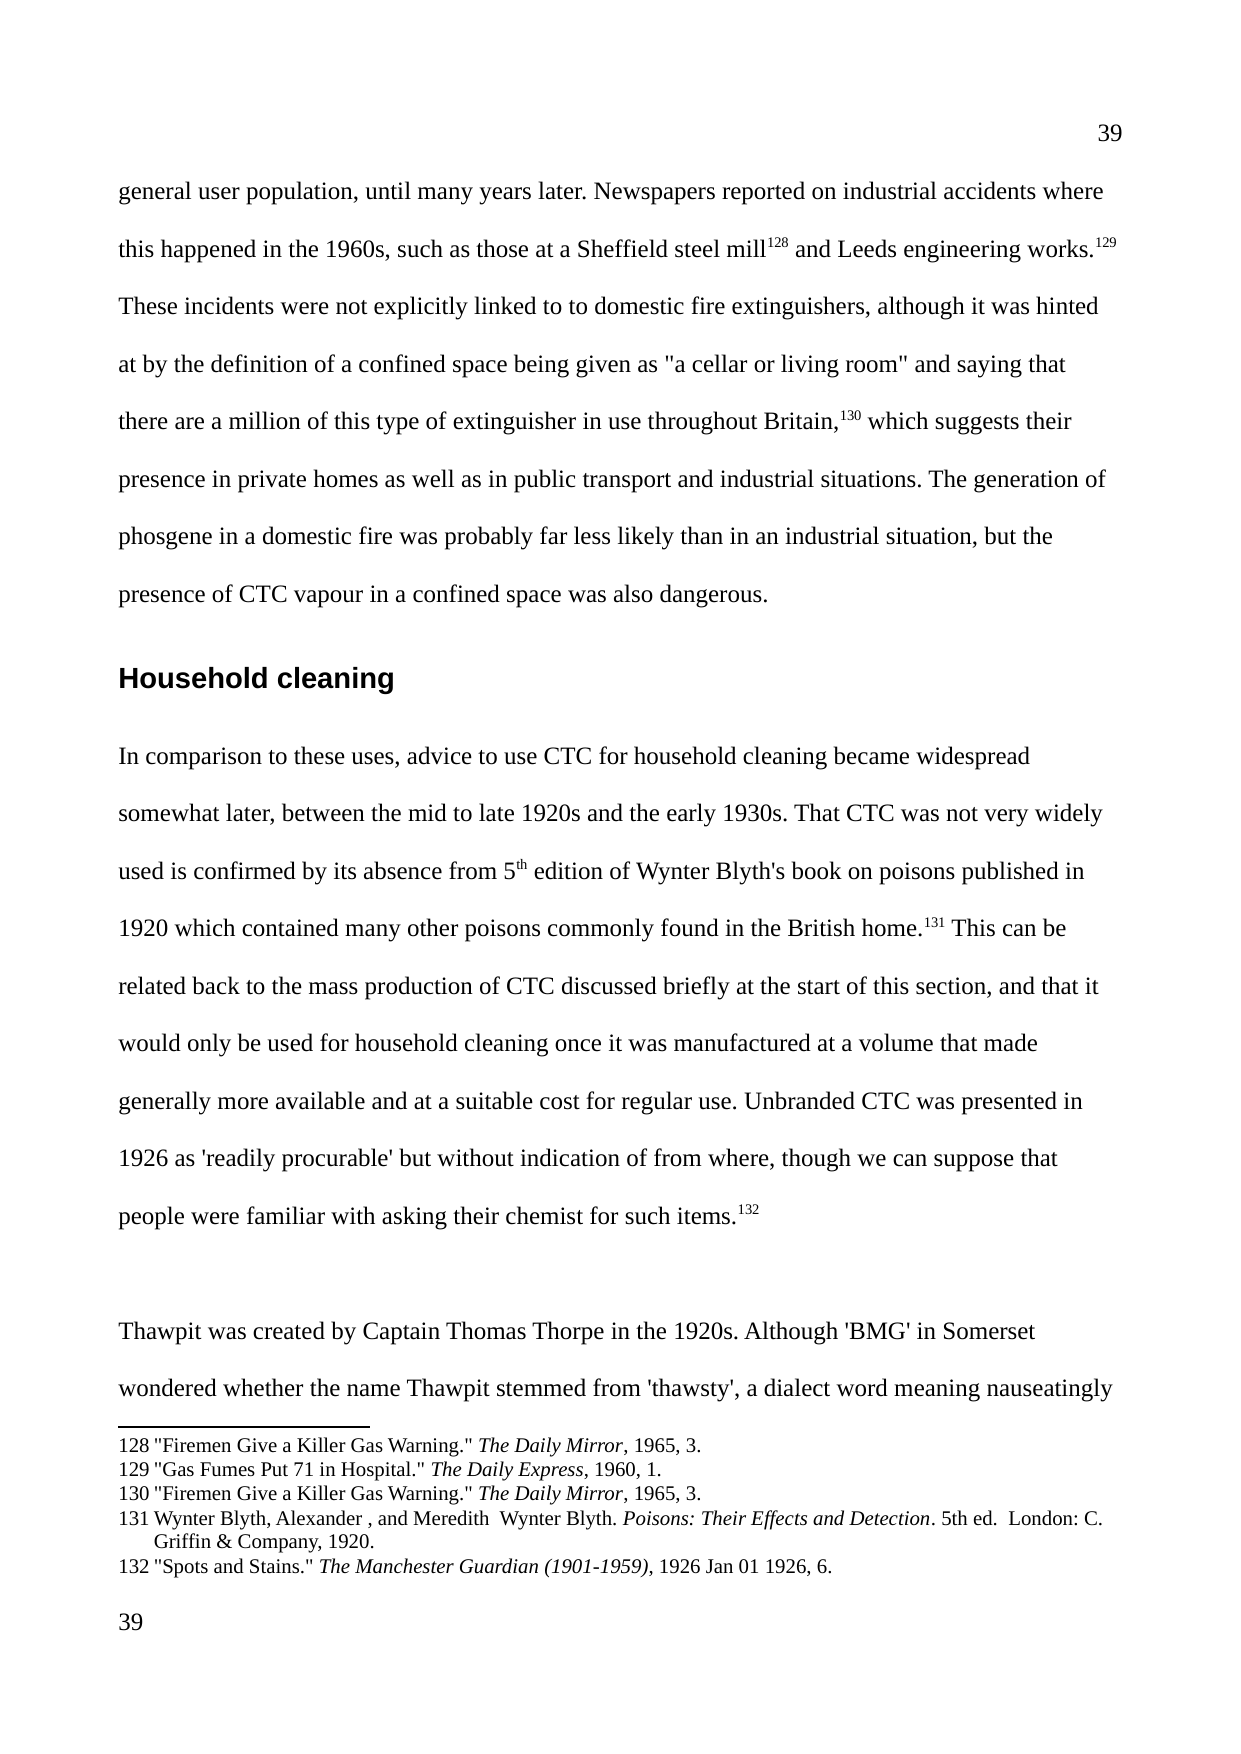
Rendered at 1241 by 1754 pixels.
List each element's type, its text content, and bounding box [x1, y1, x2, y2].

text "Firemen Give a Killer Gas Warning." The Daily Mirror, 1965, 3. [118, 1433, 1122, 1457]
text Wynter Blyth, Alexander , and Meredith Wynter Blyth. Poisons: Their Effects and Detection. 5th ed. London: C. Griffin & Company, 1920. [118, 1505, 1122, 1553]
text general user population, until many years later. Newspapers reported on industrial accidents where this happened in the 1960s, such as those at a Sheffield steel mill and Leeds engineering works. These incidents were not explicitly linked to to domestic fire extinguishers, although it was hinted at by the definition of a confined space being given as "a cellar or living room" and saying that there are a million of this type of extinguisher in use throughout Britain, which suggests their presence in private homes as well as in public transport and industrial situations. The generation of phosgene in a domestic fire was probably far less likely than in an industrial situation, but the presence of CTC vapour in a confined space was also dangerous. [118, 176, 1122, 608]
text "Spots and Stains." The Manchester Guardian (1901-1959), 1926 Jan 01 1926, 6. [118, 1553, 1122, 1578]
text In comparison to these uses, advice to use CTC for household cleaning became widespread somewhat later, between the mid to late 1920s and the early 1930s. That CTC was not very widely used is confirmed by its absence from 5th edition of Wynter Blyth's book on poisons published in 1920 which contained many other poisons commonly found in the British home. This can be related back to the mass production of CTC discussed briefly at the start of this section, and that it would only be used for household cleaning once it was manufactured at a volume that made generally more available and at a suitable cost for regular use. Unbranded CTC was presented in 1926 as 'readily procurable' but without indication of from where, though we can suppose that people were familiar with asking their chemist for such items. [118, 741, 1122, 1230]
text "Firemen Give a Killer Gas Warning." The Daily Mirror, 1965, 3. [118, 1481, 1122, 1505]
text "Gas Fumes Put 71 in Hospital." The Daily Express, 1960, 1. [118, 1457, 1122, 1481]
subtitle Household cleaning [118, 661, 1122, 695]
text Thawpit was created by Captain Thomas Thorpe in the 1920s. Although 'BMG' in Somerset wondered whether the name Thawpit stemmed from 'thawsty', a dialect word meaning nauseatingly dirty, it is likely that the product was more ego-centrically named for its similarity to Thorpe. Indeed, Thorpe-it sounds very similar to Thawpit, which was what adverts in 1928 encouraged users to do: 'Thawpit your ties and suits', using the very brandname as a verb. In 1934 Thorpe engaged advertising agency J. Walter Thompson (JWT) in 1934 to handle promotion and labelling of the brand. [118, 1316, 1122, 1402]
